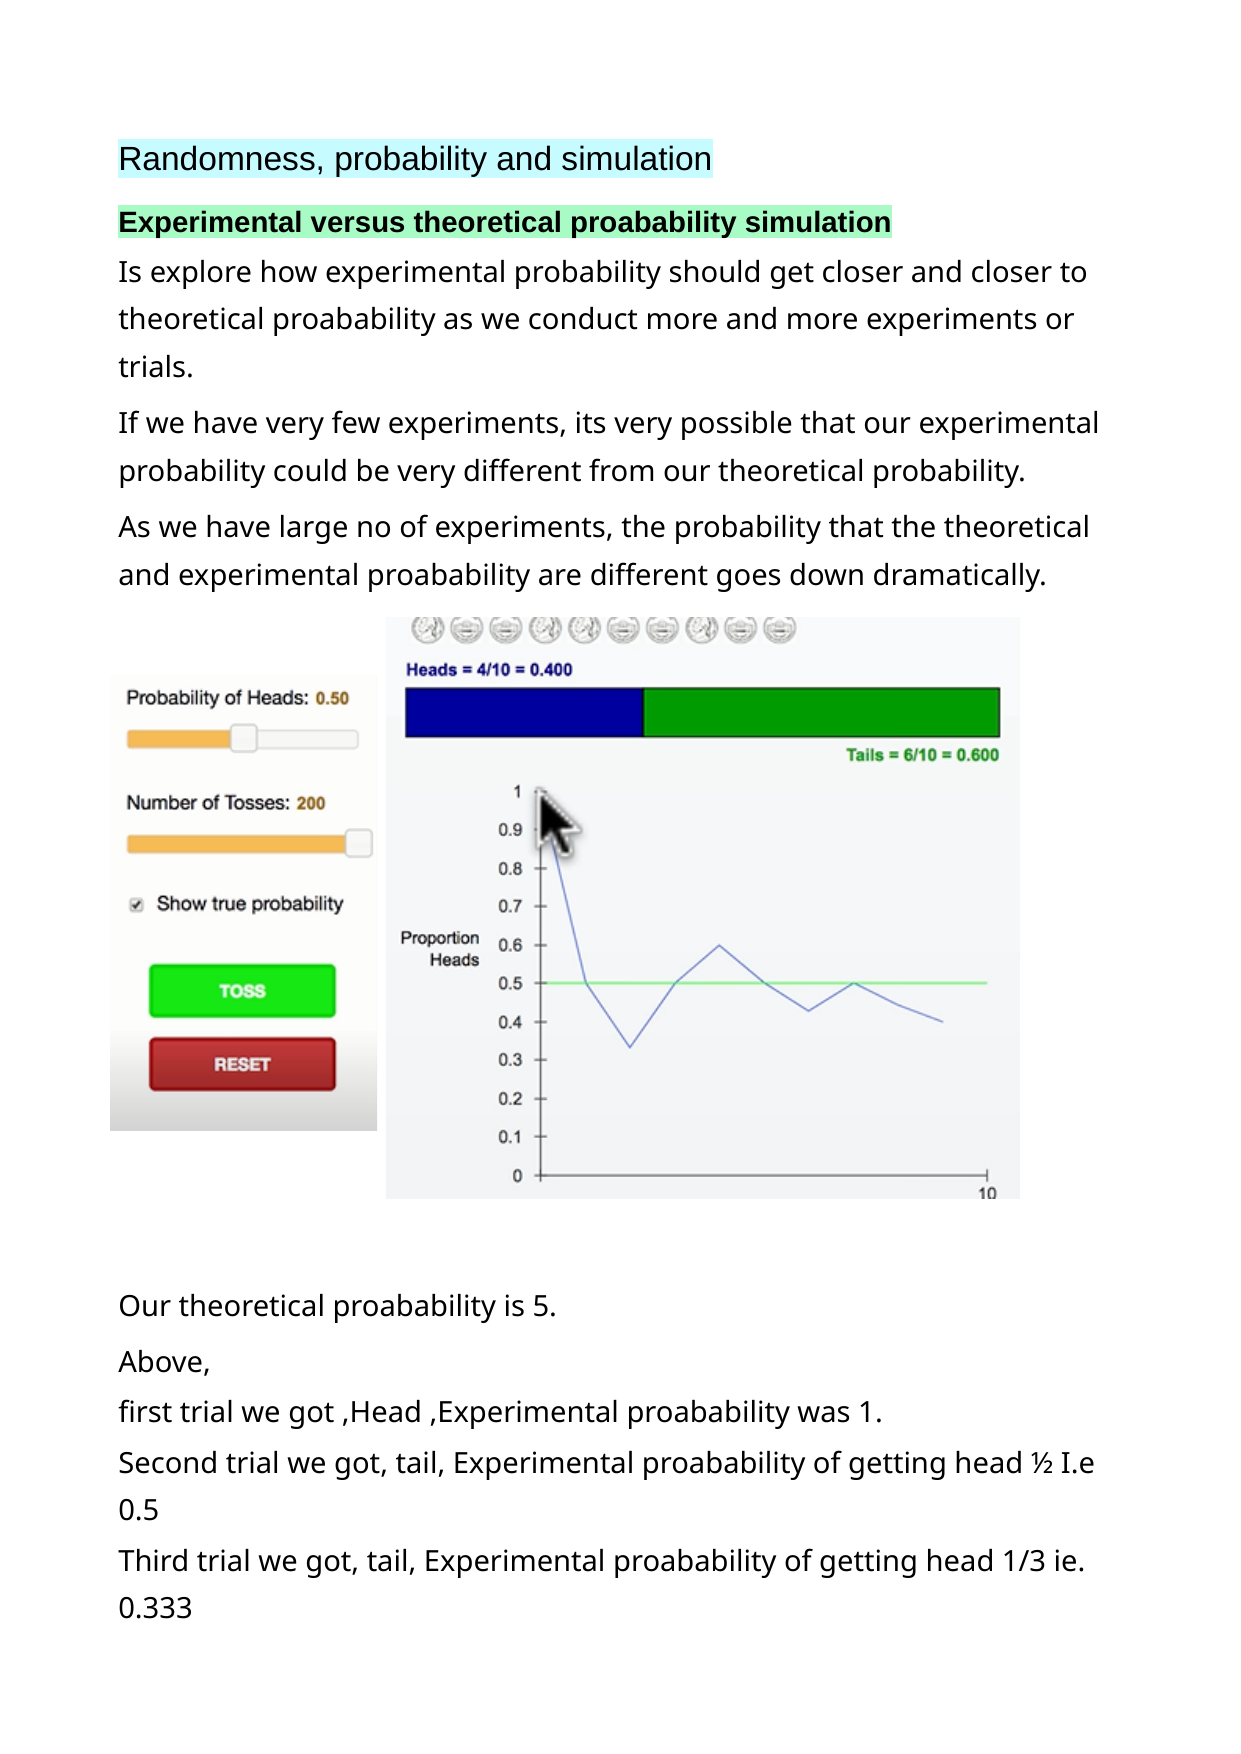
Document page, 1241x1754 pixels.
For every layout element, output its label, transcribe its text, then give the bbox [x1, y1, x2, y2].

picture [385, 617, 1021, 1199]
text Third trial we got, tail, Experimental proabability of getting head 1/3 ie. 0.333 [118, 1540, 1122, 1627]
subtitle Experimental versus theoretical proabability simulation [892, 205, 1122, 238]
text Second trial we got, tail, Experimental proabability of getting head ½ I.e 0.5 [118, 1442, 1122, 1529]
picture [110, 675, 378, 1131]
text As we have large no of experiments, the probability that the theoretical and experimental proabability are different goes down dramatically. [118, 506, 1122, 593]
subtitle Randomness, probability and simulation [713, 139, 1122, 178]
text Our theoretical proabability is 5. [118, 1285, 1122, 1325]
text Is explore how experimental probability should get closer and closer to theoretical proabability as we conduct more and more experiments or trials. [118, 251, 1122, 386]
text first trial we got ,Head ,Experimental proabability was 1. [118, 1392, 1122, 1431]
text If we have very few experiments, its very possible that our experimental probability could be very different from our theoretical probability. [118, 402, 1122, 490]
text Above, [118, 1341, 1122, 1381]
